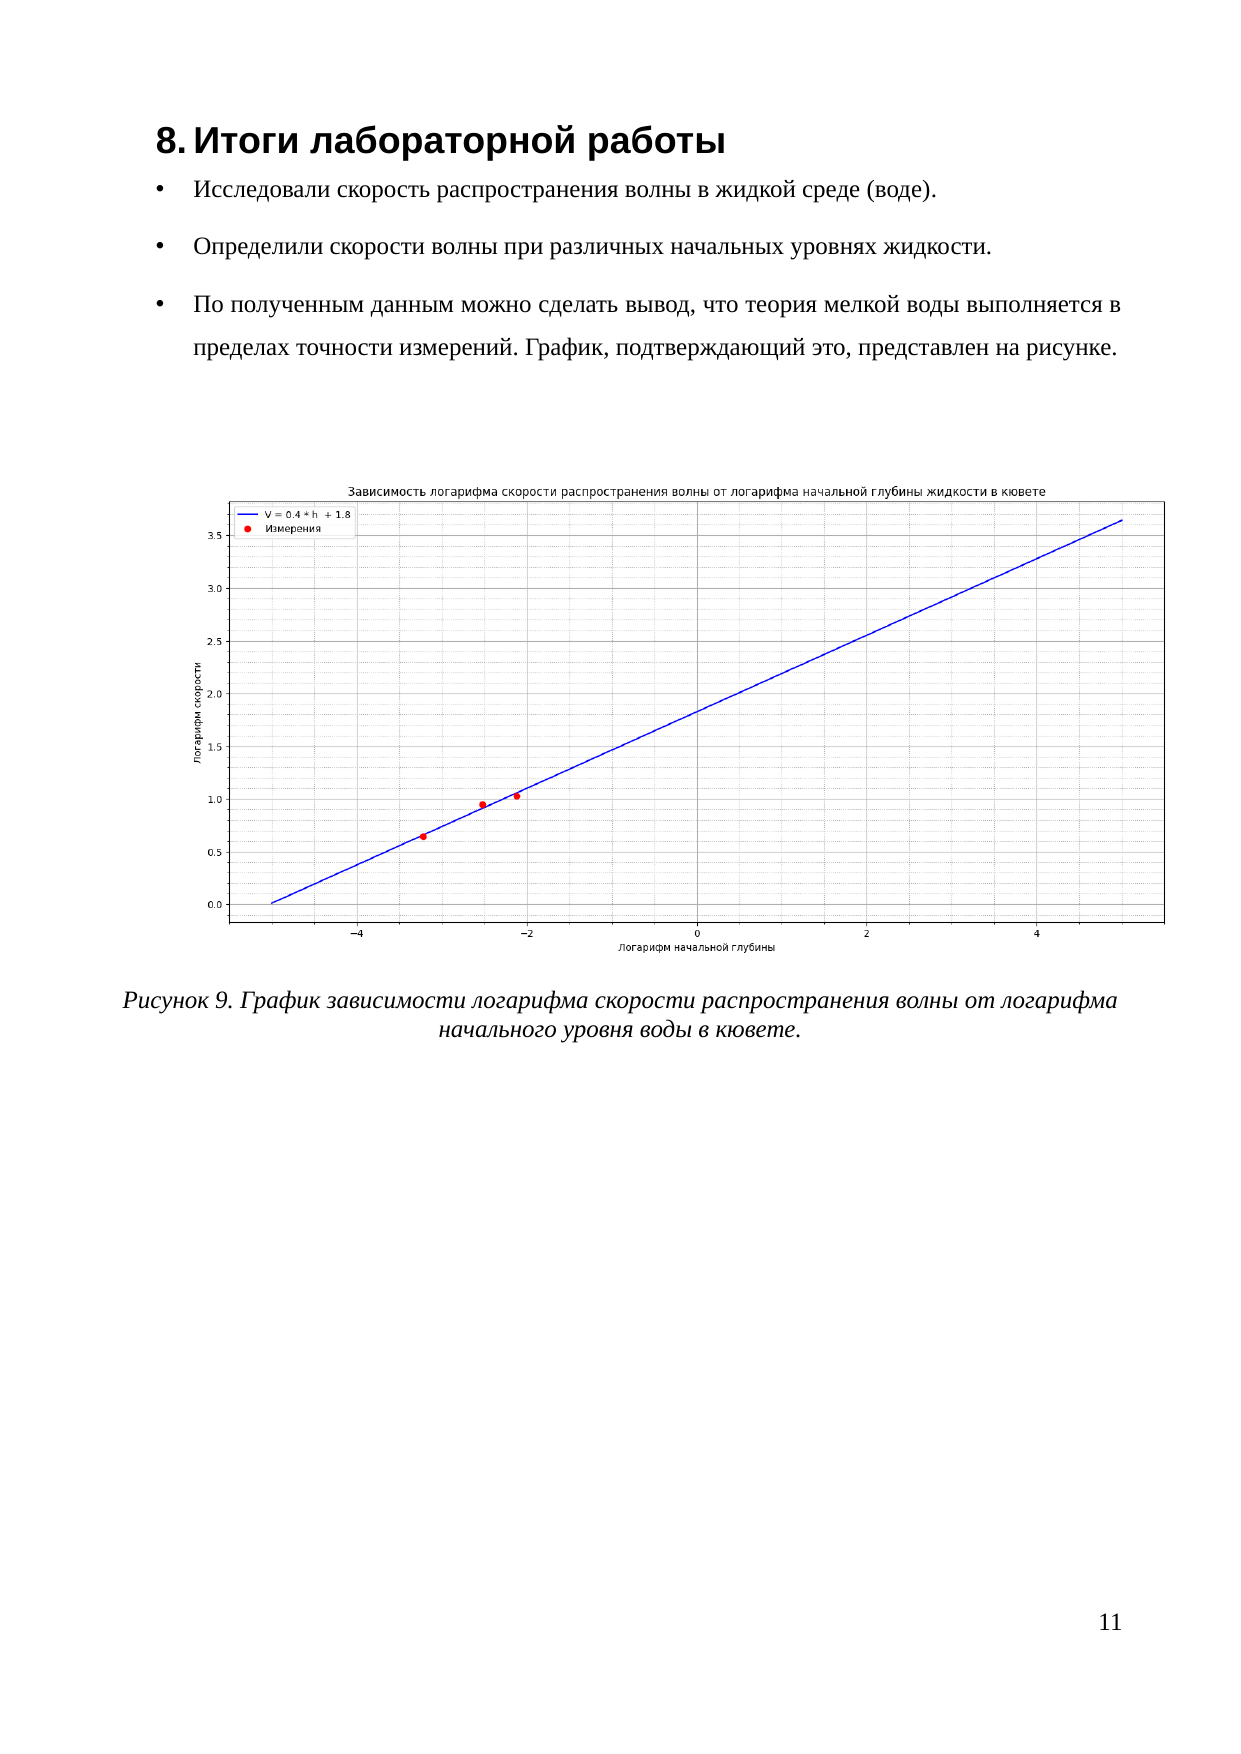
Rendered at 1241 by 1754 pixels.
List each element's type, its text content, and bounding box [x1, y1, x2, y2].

list Определили скорости волны при различных начальных уровнях жидкости. [156, 231, 1122, 260]
subtitle Итоги лабораторной работы [156, 118, 1122, 161]
picture [118, 460, 1189, 986]
list Исследовали скорость распространения волны в жидкой среде (воде). [156, 174, 1122, 202]
list По полученным данным можно сделать вывод, что теория мелкой воды выполняется в пределах точности измерений. График, подтверждающий это, представлен на рисунке. [156, 289, 1122, 361]
text Рисунок 9. График зависимости логарифма скорости распространения волны от логарифма начального уровня воды в кювете. [118, 986, 1122, 1043]
